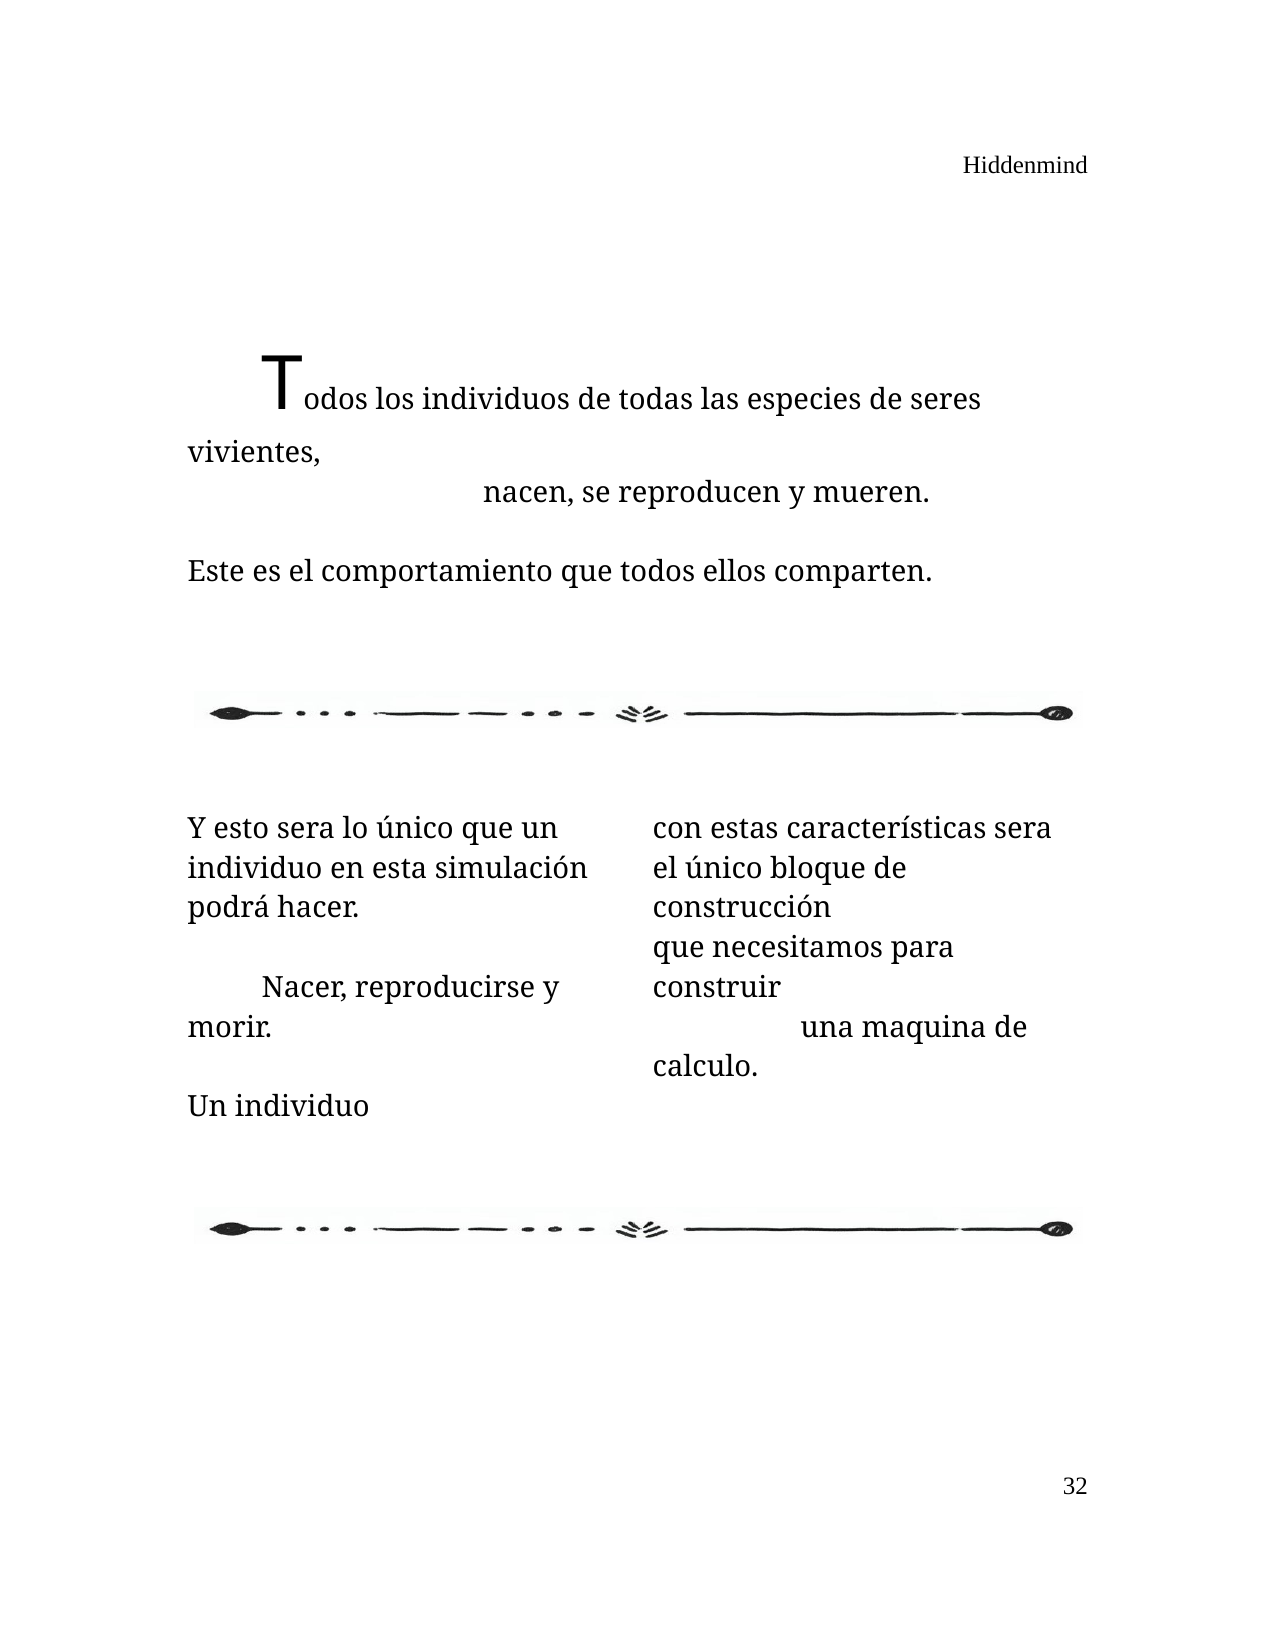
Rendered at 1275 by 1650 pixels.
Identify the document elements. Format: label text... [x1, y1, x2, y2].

text el único bloque de construcción [652, 847, 1087, 926]
text con estas características sera [652, 807, 1087, 847]
text Un individuo [187, 1085, 622, 1125]
picture [193, 1207, 1083, 1244]
text Todos los individuos de todas las especies de seres vivientes, [187, 329, 1087, 471]
text nacen, se reproducen y mueren. [187, 471, 1087, 511]
text que necesitamos para construir [652, 926, 1087, 1006]
picture [193, 691, 1083, 728]
text Este es el comportamiento que todos ellos comparten. [187, 550, 1087, 590]
text Y esto sera lo único que un individuo en esta simulación podrá hacer. [187, 807, 622, 926]
text una maquina de calculo. [652, 1006, 1087, 1085]
text Nacer, reproducirse y morir. [187, 966, 622, 1046]
